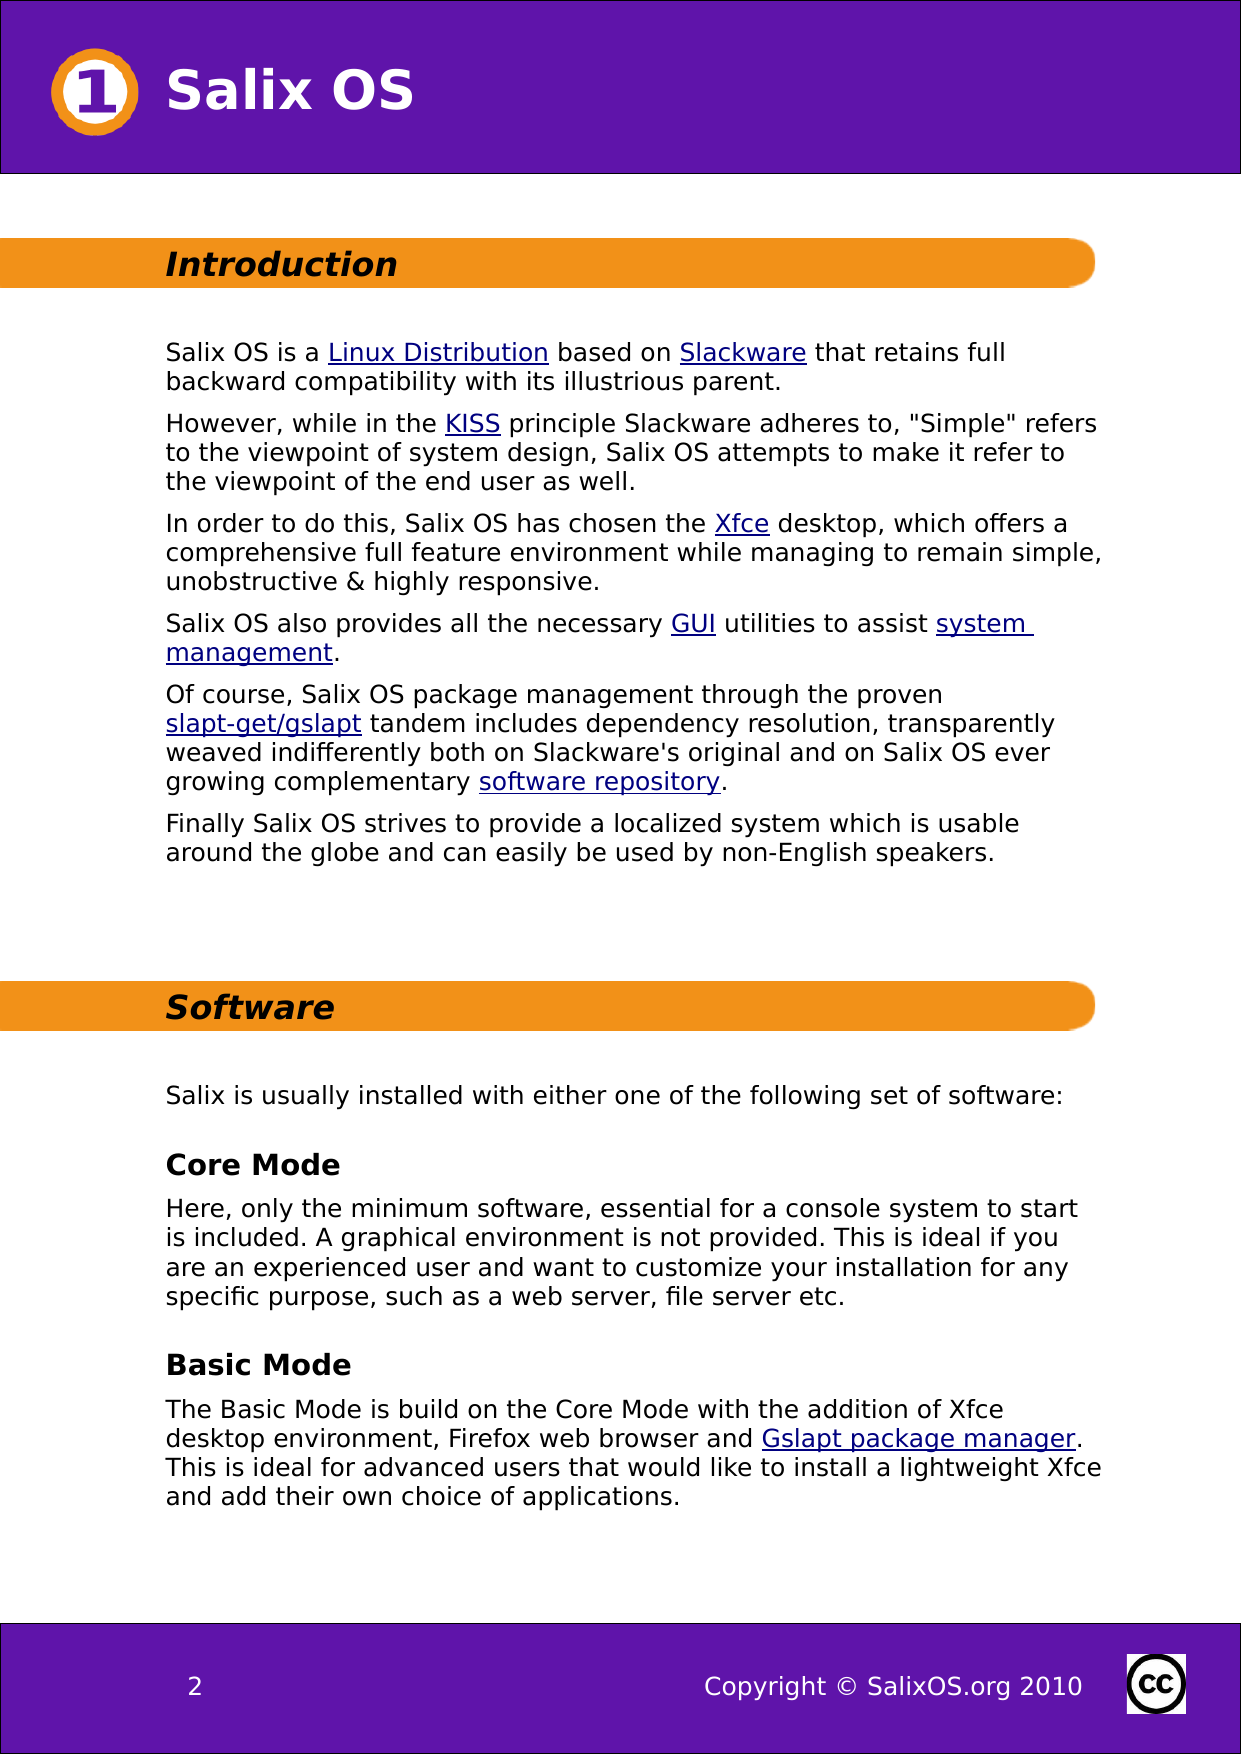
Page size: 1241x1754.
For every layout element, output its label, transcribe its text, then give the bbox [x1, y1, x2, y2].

text Salix is usually installed with either one of the following set of software: [165, 1081, 1104, 1111]
text The Basic Mode is build on the Core Mode with the addition of Xfce desktop environment, Firefox web browser and Gslapt package manager. This is ideal for advanced users that would like to install a lightweight Xfce and add their own choice of applications. [165, 1395, 1104, 1512]
picture [0, 981, 1096, 1031]
text Finally Salix OS strives to provide a localized system which is usable around the globe and can easily be used by non-English speakers. [165, 809, 1104, 867]
text However, while in the KISS principle Slackware adheres to, "Simple" refers to the viewpoint of system design, Salix OS attempts to make it refer to the viewpoint of the end user as well. [165, 409, 1104, 497]
text Salix OS also provides all the necessary GUI utilities to assist system management. [165, 609, 1104, 667]
text Of course, Salix OS package management through the proven slapt-get/gslapt tandem includes dependency resolution, transparently weaved indifferently both on Slackware's original and on Salix OS ever growing complementary software repository. [165, 680, 1104, 797]
subtitle Core Mode [165, 1148, 1104, 1182]
picture [50, 47, 139, 136]
text Here, only the minimum software, essential for a console system to start is included. A graphical environment is not provided. This is ideal if you are an experienced user and want to customize your installation for any specific purpose, such as a web server, file server etc. [165, 1194, 1104, 1311]
subtitle Basic Mode [165, 1349, 1104, 1383]
text Salix OS is a Linux Distribution based on Slackware that retains full backward compatibility with its illustrious parent. [165, 338, 1104, 397]
picture [1126, 1654, 1186, 1714]
subtitle Introduction [1096, 245, 1104, 284]
picture [0, 238, 1096, 288]
text In order to do this, Salix OS has chosen the Xfce desktop, which offers a comprehensive full feature environment while managing to remain simple, unobstructive & highly responsive. [165, 509, 1104, 597]
subtitle Software [1096, 988, 1104, 1027]
